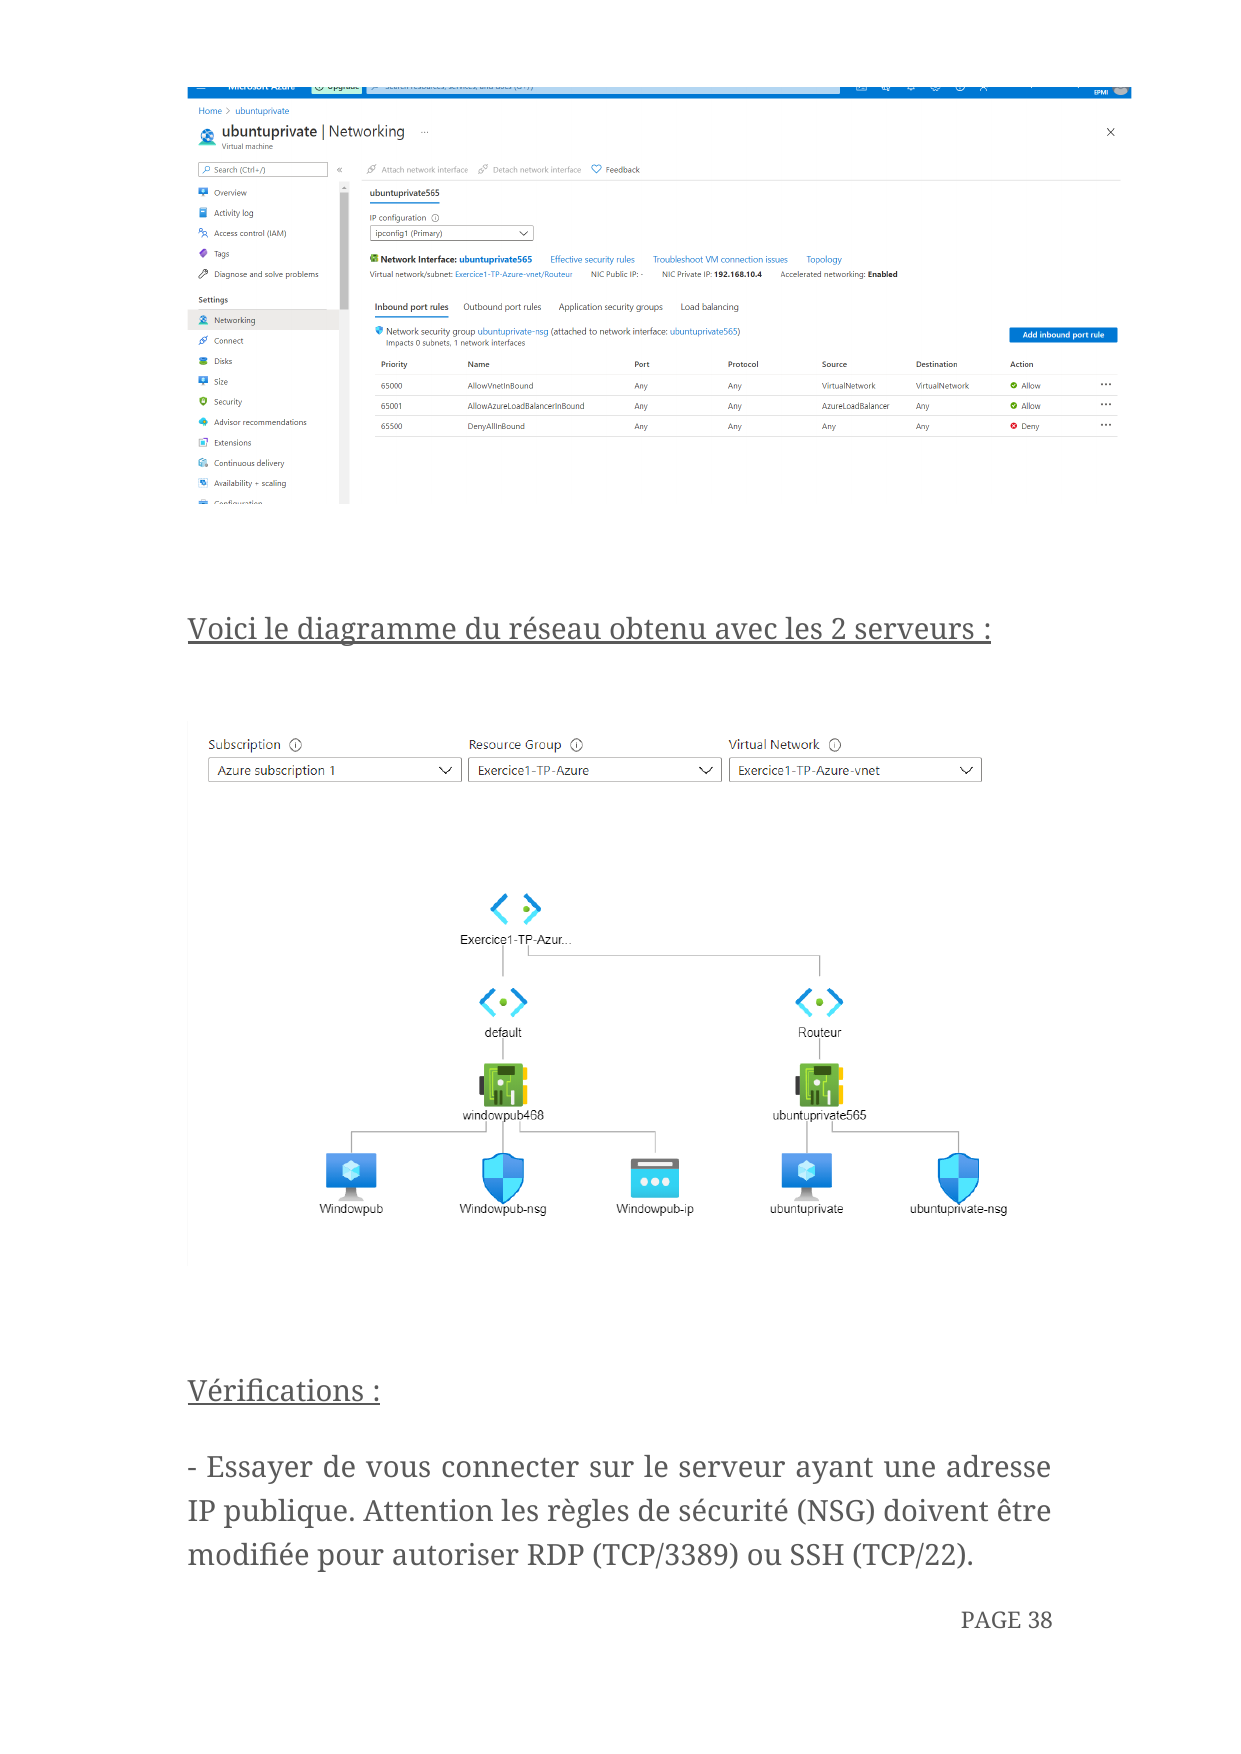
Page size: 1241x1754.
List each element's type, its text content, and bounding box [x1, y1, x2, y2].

text Voici le diagramme du réseau obtenu avec les 2 serveurs : [187, 608, 1053, 648]
text Vérifications : [187, 1370, 1053, 1409]
text - Essayer de vous connecter sur le serveur ayant une adresse IP publique. Attention les règles de sécurité (NSG) doivent être modifiée pour autoriser RDP (TCP/3389) ou SSH (TCP/22). [187, 1447, 1053, 1574]
